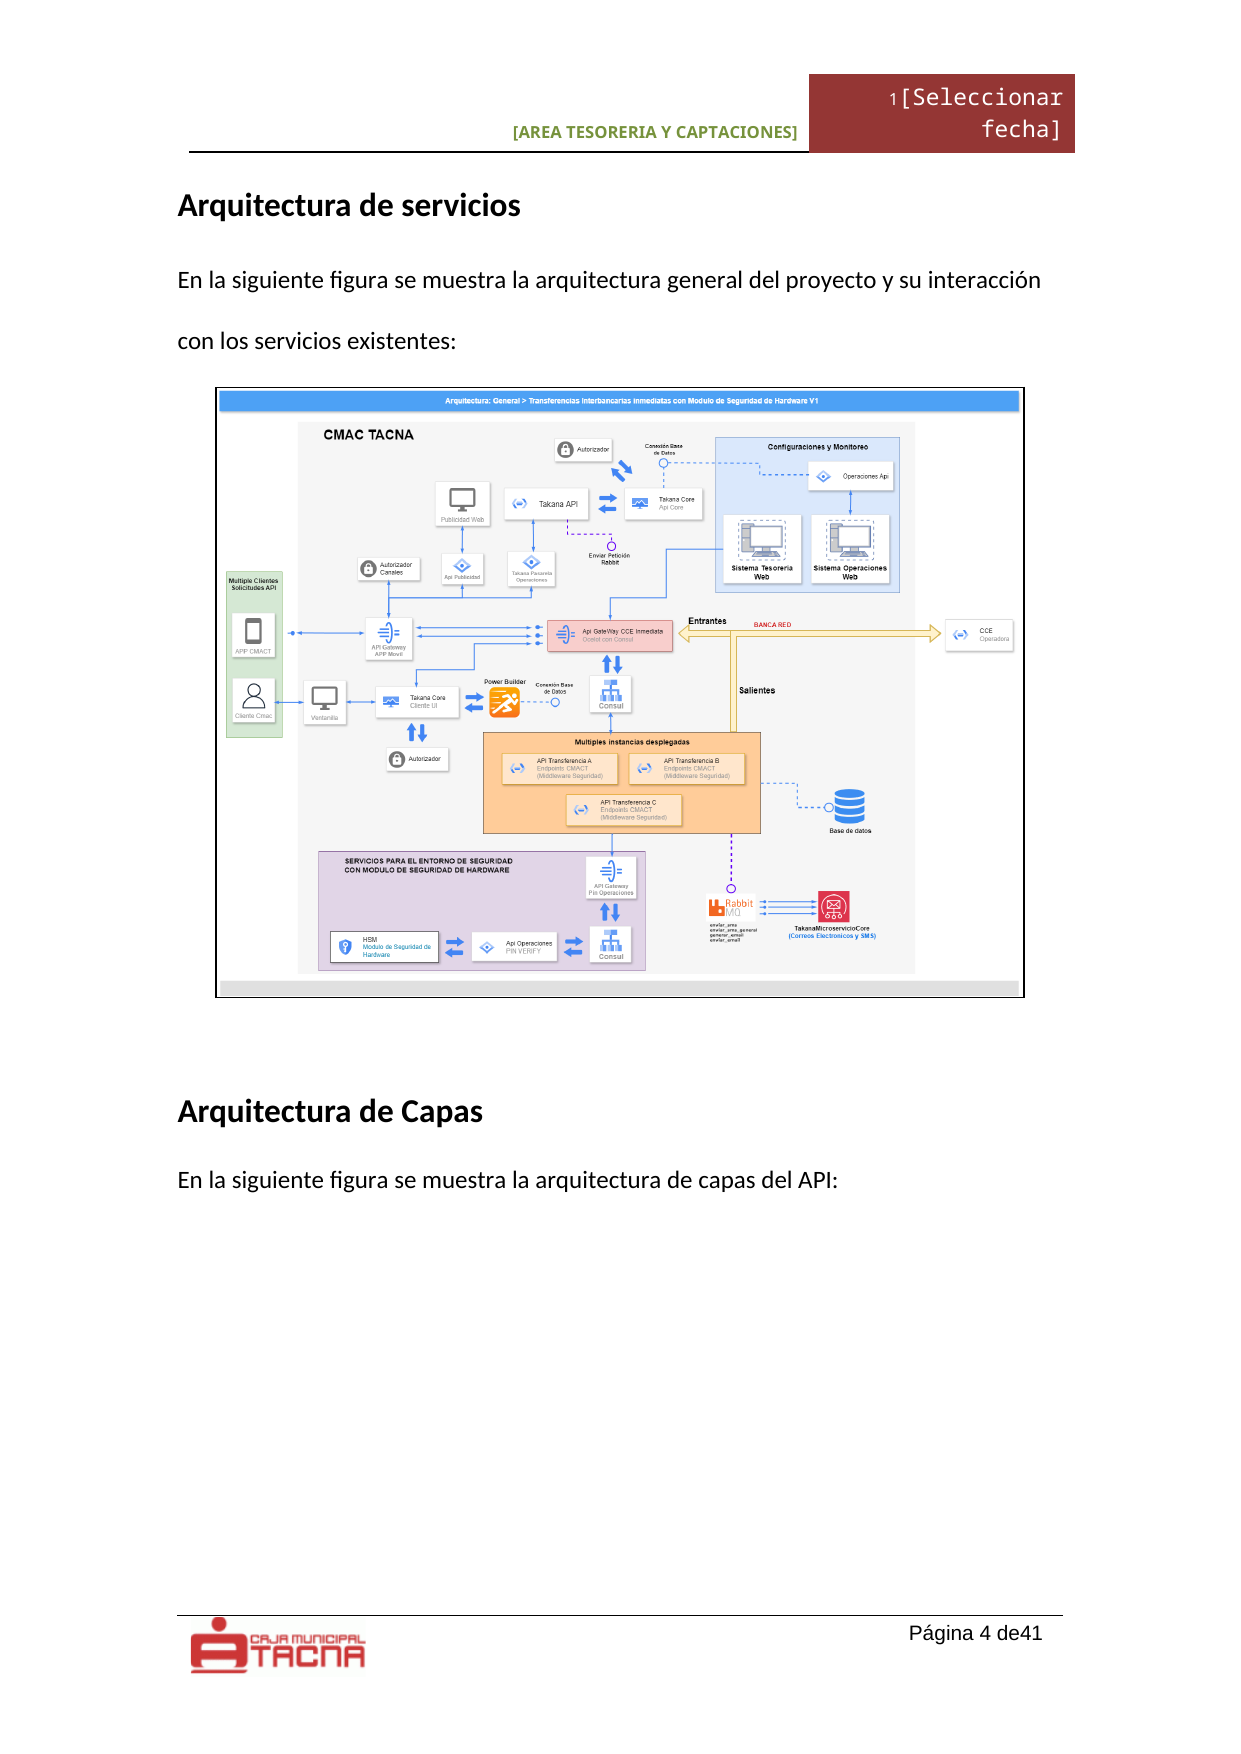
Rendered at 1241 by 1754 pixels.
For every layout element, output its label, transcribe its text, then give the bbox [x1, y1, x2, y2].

text En la siguiente figura se muestra la arquitectura general del proyecto y su interacción con los servicios existentes: [177, 264, 1063, 355]
subtitle Arquitectura de servicios [177, 184, 1063, 224]
text En la siguiente figura se muestra la arquitectura de capas del API: [177, 1164, 1063, 1195]
subtitle Arquitectura de Capas [177, 1090, 1063, 1131]
